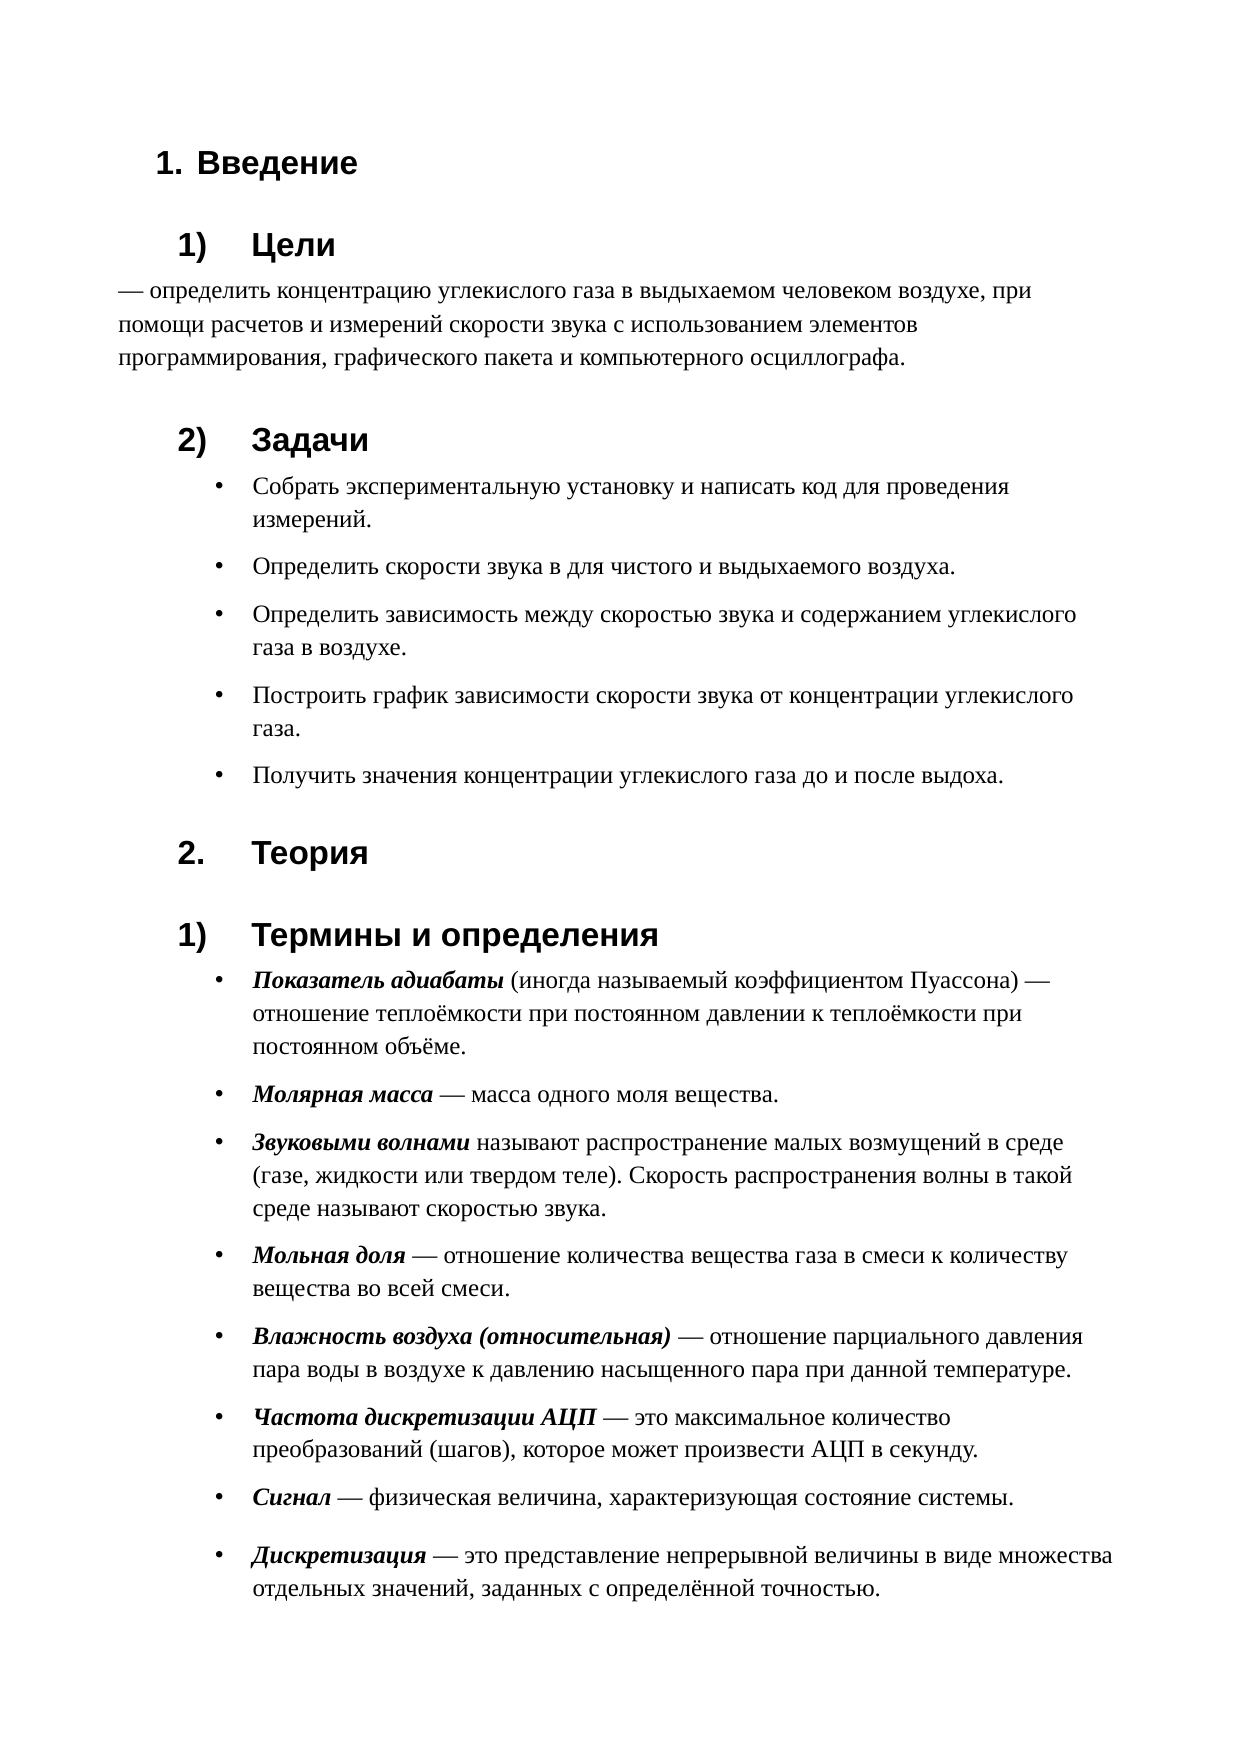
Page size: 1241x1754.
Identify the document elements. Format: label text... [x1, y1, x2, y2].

subtitle Задачи [177, 420, 1093, 458]
list Влажность воздуха (относительная) — отношение парциального давления пара воды в воздухе к давлению насыщенного пара при данной температуре. [215, 1321, 1122, 1383]
list Частота дискретизации АЦП — это максимальное количество преобразований (шагов), которое может произвести АЦП в секунду. [215, 1402, 1122, 1463]
list Показатель адиабаты (иногда называемый коэффициентом Пуассона) — отношение теплоёмкости при постоянном давлении к теплоёмкости при постоянном объёме. [215, 965, 1122, 1060]
subtitle Цели [177, 225, 1093, 263]
list Дискретизация — это представление непрерывной величины в виде множества отдельных значений, заданных с определённой точностью. [215, 1540, 1122, 1601]
list Сигнал — физическая величина, характеризующая состояние системы. [215, 1482, 1122, 1511]
subtitle Термины и определения [177, 914, 1093, 953]
list Определить зависимость между скоростью звука и содержанием углекислого газа в воздухе. [215, 599, 1122, 661]
text — определить концентрацию углекислого газа в выдыхаемом человеком воздухе, при помощи расчетов и измерений скорости звука с использованием элементов программирования, графического пакета и компьютерного осциллографа. [118, 276, 1122, 370]
list Молярная масса — масса одного моля вещества. [215, 1079, 1122, 1108]
list Определить скорости звука в для чистого и выдыхаемого воздуха. [215, 551, 1122, 580]
list Собрать экспериментальную установку и написать код для проведения измерений. [215, 471, 1122, 533]
list Получить значения концентрации углекислого газа до и после выдоха. [215, 760, 1122, 789]
list Построить график зависимости скорости звука от концентрации углекислого газа. [215, 680, 1122, 741]
list Звуковыми волнами называют распространение малых возмущений в среде (газе, жидкости или твердом теле). Скорость распространения волны в такой среде называют скоростью звука. [215, 1127, 1122, 1221]
subtitle Теория [177, 833, 1093, 871]
subtitle Введение [155, 143, 1122, 182]
list Мольная доля — отношение количества вещества газа в смеси к количеству вещества во всей смеси. [215, 1240, 1122, 1302]
